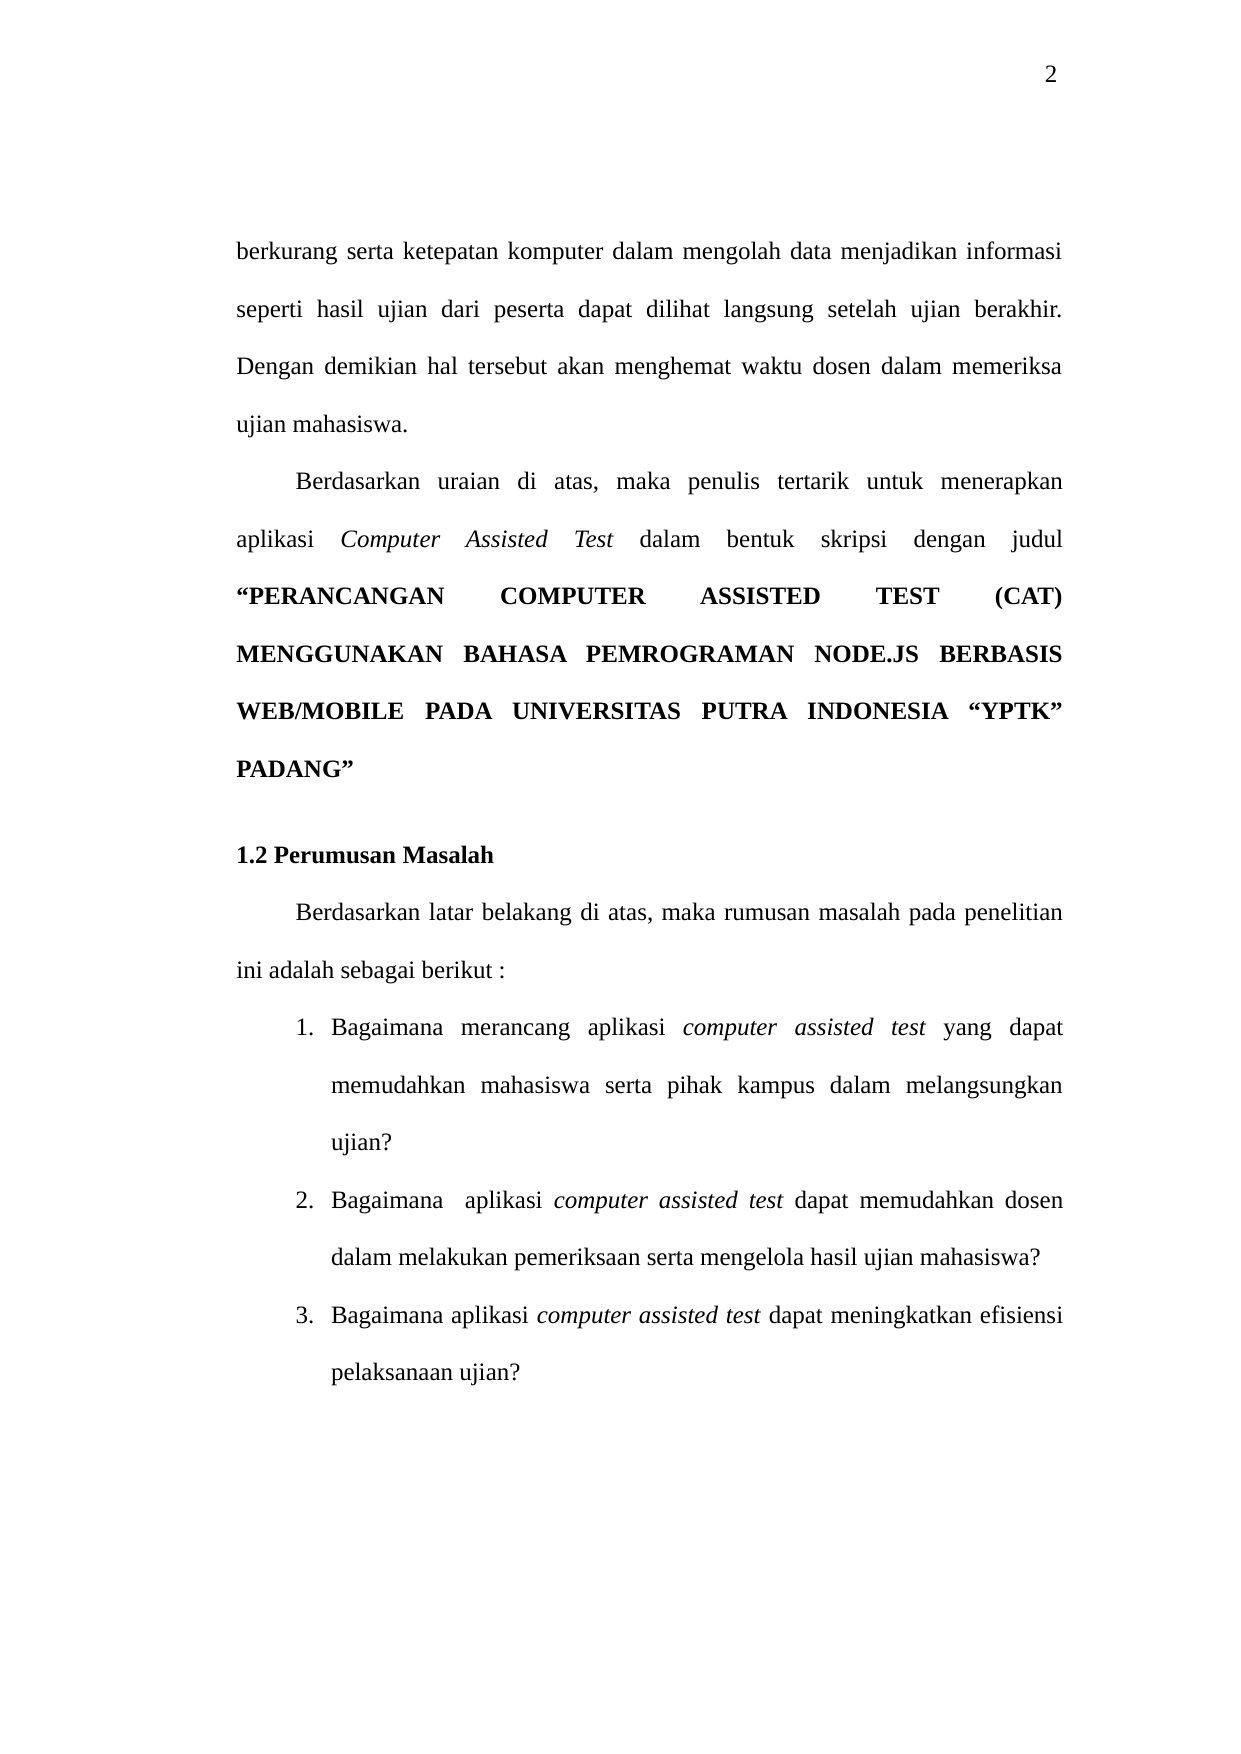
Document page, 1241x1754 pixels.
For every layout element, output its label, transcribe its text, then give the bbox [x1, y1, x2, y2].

list Bagaimana aplikasi computer assisted test dapat memudahkan dosen dalam melakukan pemeriksaan serta mengelola hasil ujian mahasiswa? [295, 1185, 1063, 1271]
list Bagaimana merancang aplikasi computer assisted test yang dapat memudahkan mahasiswa serta pihak kampus dalam melangsungkan ujian? [295, 1012, 1063, 1156]
subtitle 1.2 Perumusan Masalah [236, 840, 1063, 869]
text Berdasarkan latar belakang di atas, maka rumusan masalah pada penelitian ini adalah sebagai berikut : [236, 897, 1063, 984]
text Berdasarkan uraian di atas, maka penulis tertarik untuk menerapkan aplikasi Computer Assisted Test dalam bentuk skripsi dengan judul “PERANCANGAN COMPUTER ASSISTED TEST (CAT) MENGGUNAKAN BAHASA PEMROGRAMAN NODE.JS BERBASIS WEB/MOBILE PADA UNIVERSITAS PUTRA INDONESIA “YPTK” PADANG” [236, 466, 1063, 782]
text berkurang serta ketepatan komputer dalam mengolah data menjadikan informasi seperti hasil ujian dari peserta dapat dilihat langsung setelah ujian berakhir. Dengan demikian hal tersebut akan menghemat waktu dosen dalam memeriksa ujian mahasiswa. [236, 236, 1063, 437]
list Bagaimana aplikasi computer assisted test dapat meningkatkan efisiensi pelaksanaan ujian? [295, 1300, 1063, 1386]
